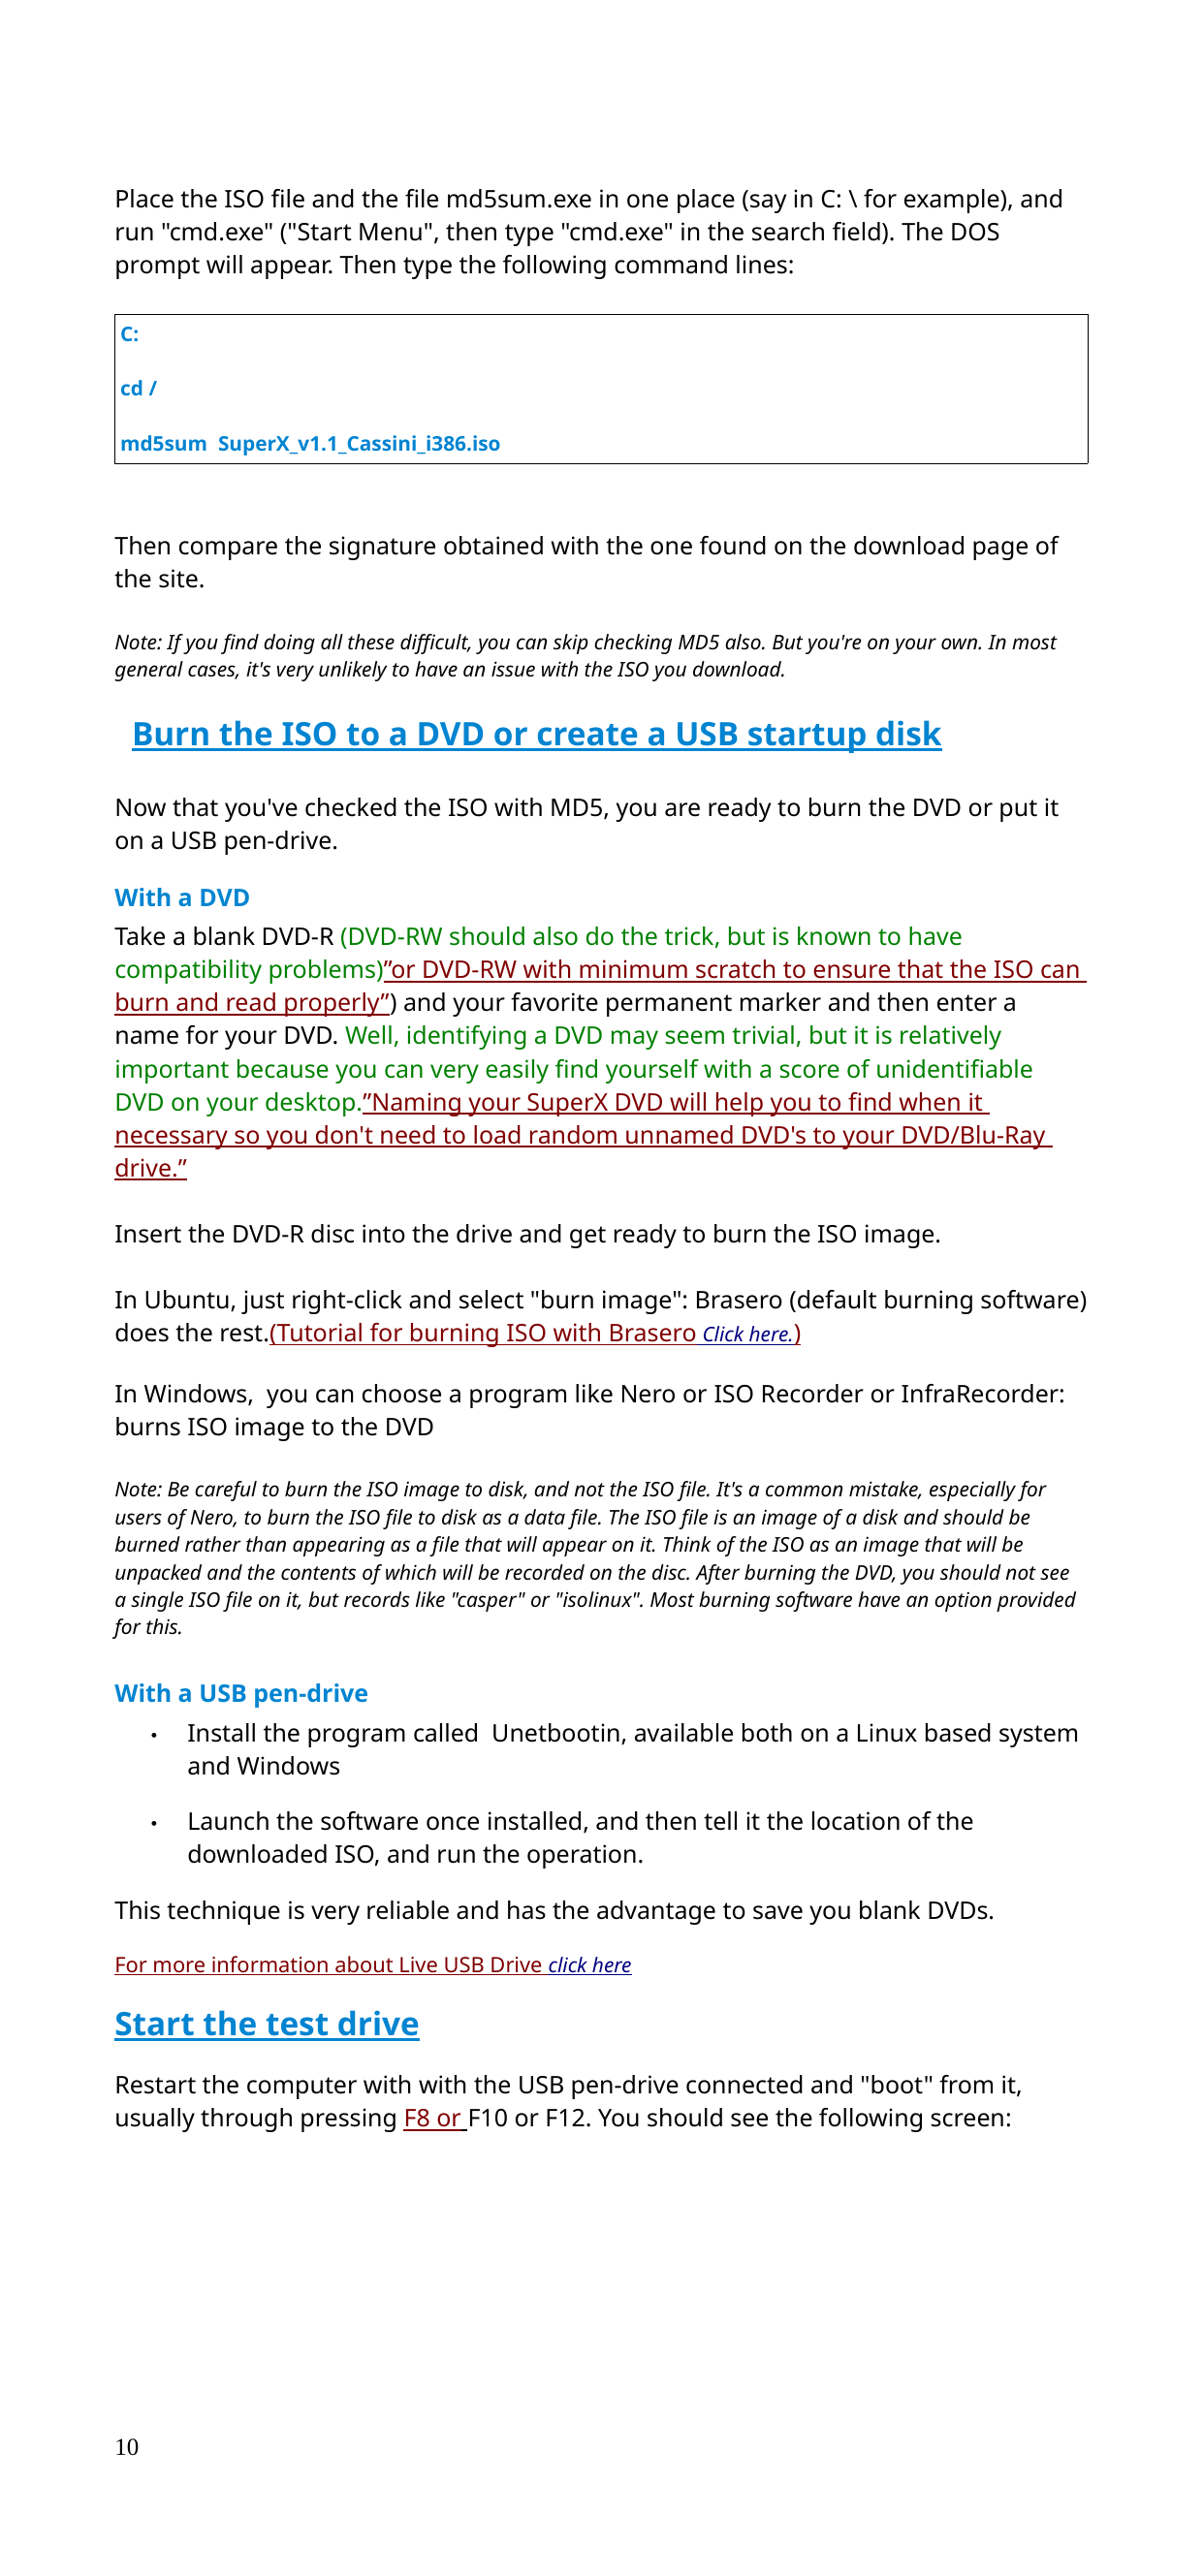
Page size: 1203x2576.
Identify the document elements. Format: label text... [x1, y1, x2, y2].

text Take a blank DVD-R (DVD-RW should also do the trick, but is known to have compatibility problems)”or DVD-RW with minimum scratch to ensure that the ISO can burn and read properly”) and your favorite permanent marker and then enter a name for your DVD. Well, identifying a DVD may seem trivial, but it is relatively important because you can very easily find yourself with a score of unidentifiable DVD on your desktop.”Naming your SuperX DVD will help you to find when it necessary so you don't need to load random unnamed DVD's to your DVD/Blu-Ray drive.” [114, 920, 1088, 1183]
text Start the test drive [114, 2001, 1088, 2045]
text Place the ISO file and the file md5sum.exe in one place (say in C: \ for example), and run "cmd.exe" ("Start Menu", then type "cmd.exe" in the search field). The DOS prompt will appear. Then type the following command lines: [114, 182, 1088, 281]
text Then compare the signature obtained with the one found on the download page of the site. [114, 529, 1088, 595]
text Restart the computer with with the USB pen-drive connected and "boot" from it, usually through pressing F8 or F10 or F12. You should see the following screen: [114, 2068, 1088, 2134]
text In Windows, you can choose a program like Nero or ISO Recorder or InfraRecorder: burns ISO image to the DVD [114, 1376, 1088, 1442]
text Note: If you find doing all these difficult, you can skip checking MD5 also. But you're on your own. In most general cases, it's very unlikely to have an issue with the ISO you download. [114, 628, 1088, 683]
subtitle Burn the ISO to a DVD or create a USB startup disk [132, 711, 1088, 755]
table_header C: cd / md5sum SuperX_v1.1_Cassini_i386.iso [115, 315, 1088, 463]
subtitle With a USB pen-drive [114, 1677, 1088, 1710]
text Now that you've checked the ISO with MD5, you are ready to burn the DVD or put it on a USB pen-drive. [114, 791, 1088, 857]
text Insert the DVD-R disc into the drive and get ready to burn the ISO image. [114, 1217, 1088, 1249]
subtitle With a DVD [114, 881, 1088, 914]
text This technique is very reliable and has the advantage to save you blank DVDs. [114, 1894, 1088, 1927]
list Launch the software once installed, and then tell it the location of the downloaded ISO, and run the operation. [151, 1805, 1088, 1870]
text Note: Be careful to burn the ISO image to disk, and not the ISO file. It's a common mistake, especially for users of Nero, to burn the ISO file to disk as a data file. The ISO file is an image of a disk and should be burned rather than appearing as a file that will appear on it. Think of the ISO as an image that will be unpacked and the contents of which will be recorded on the disc. After burning the DVD, you should not see a single ISO file on it, but records like "casper" or "isolinux". Most burning software have an option provided for this. [114, 1475, 1088, 1641]
text For more information about Live USB Drive click here [114, 1949, 1088, 1978]
list Install the program called Unetbootin, available both on a Linux based system and Windows [151, 1715, 1088, 1781]
text In Ubuntu, just right-click and select "burn image": Brasero (default burning software) does the rest.(Tutorial for burning ISO with Brasero Click here.) [114, 1283, 1088, 1349]
